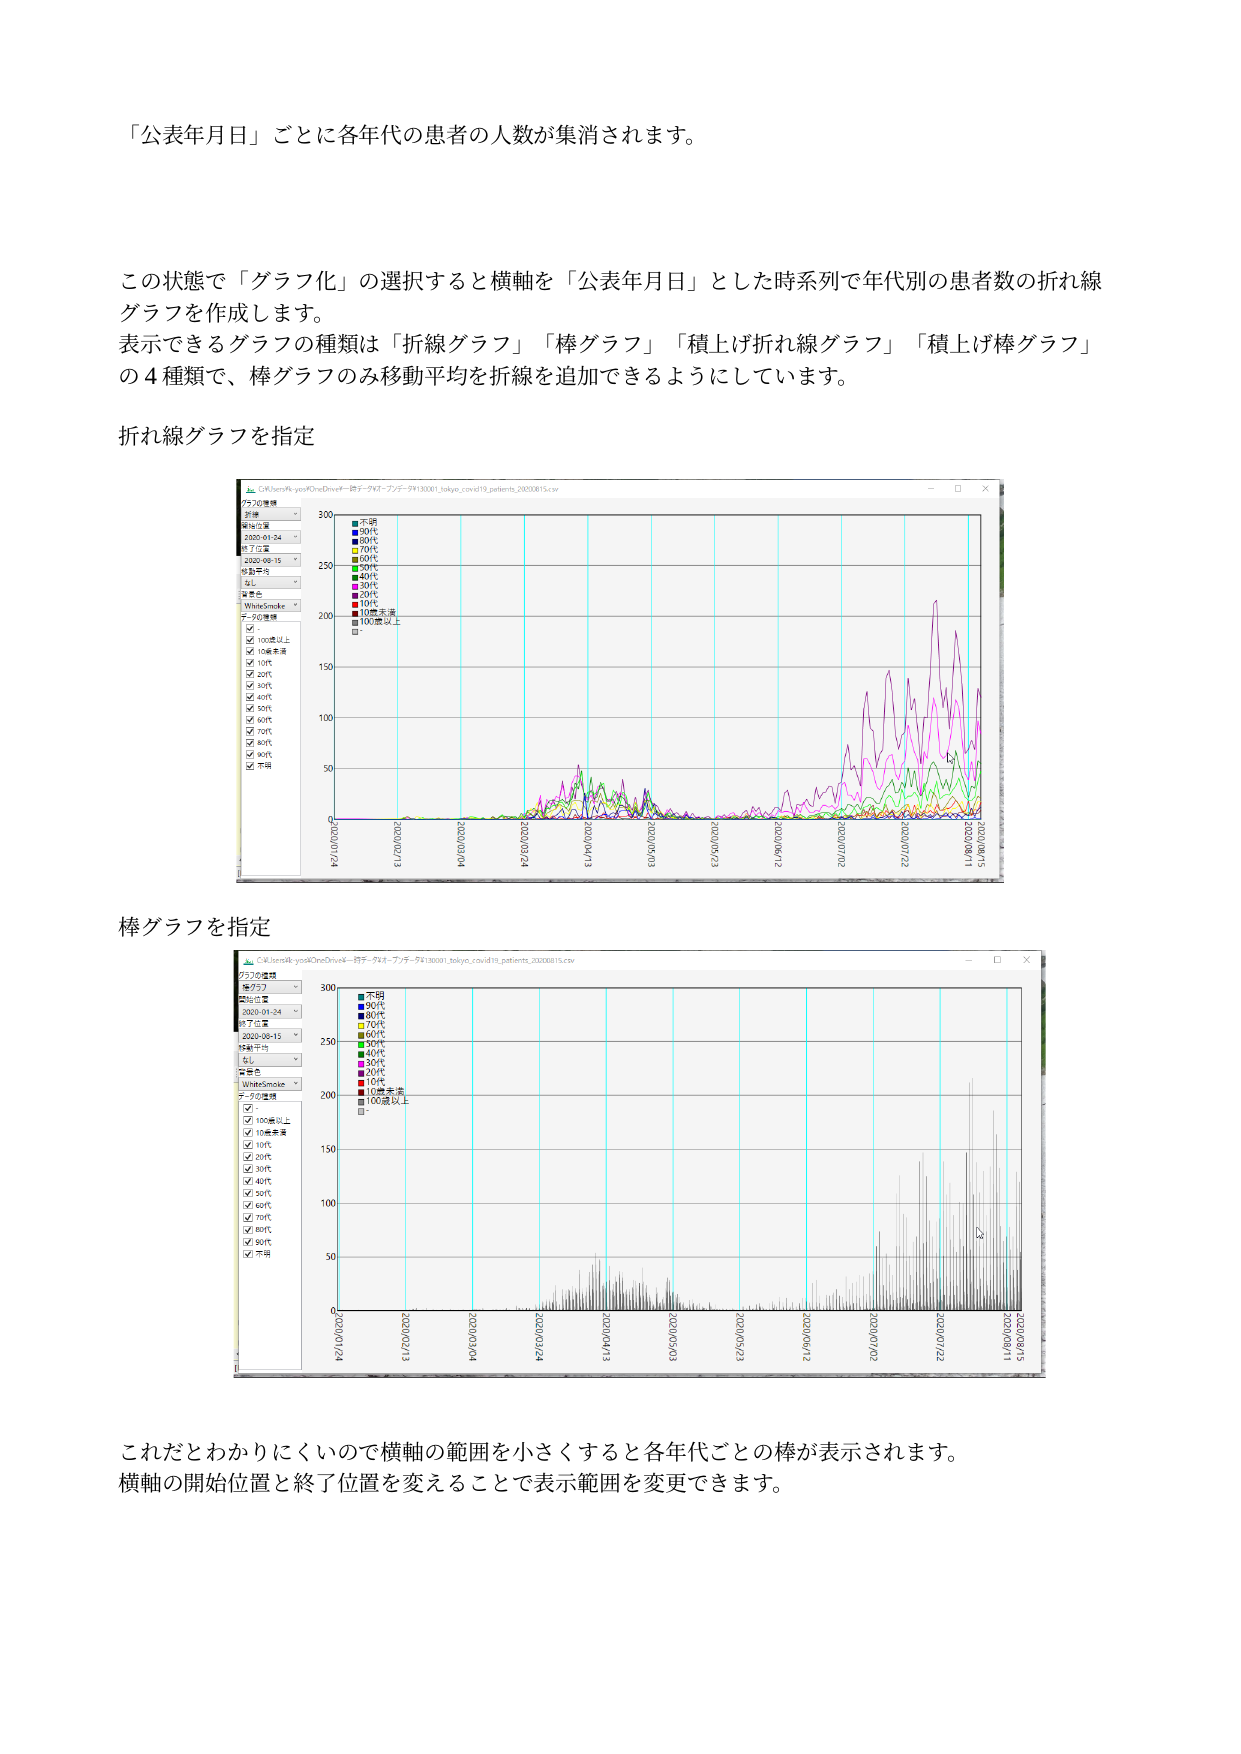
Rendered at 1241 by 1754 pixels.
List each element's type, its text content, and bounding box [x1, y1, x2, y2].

text この状態で「グラフ化」の選択すると横軸を「公表年月日」とした時系列で年代別の患者数の折れ線グラフを作成します。 [118, 264, 1122, 327]
picture [233, 950, 1046, 1378]
picture [236, 479, 1004, 883]
text 表示できるグラフの種類は「折線グラフ」「棒グラフ」「積上げ折れ線グラフ」「積上げ棒グラフ」の4種類で、棒グラフのみ移動平均を折線を追加できるようにしています。 [118, 327, 1122, 390]
text 棒グラフを指定 [118, 911, 1122, 942]
text 折れ線グラフを指定 [118, 419, 1122, 451]
text 「公表年月日」ごとに各年代の患者の人数が集消されます。 [118, 118, 1122, 149]
text これだとわかりにくいので横軸の範囲を小さくすると各年代ごとの棒が表示されます。 [118, 1435, 1122, 1466]
text 横軸の開始位置と終了位置を変えることで表示範囲を変更できます。 [118, 1466, 1122, 1498]
